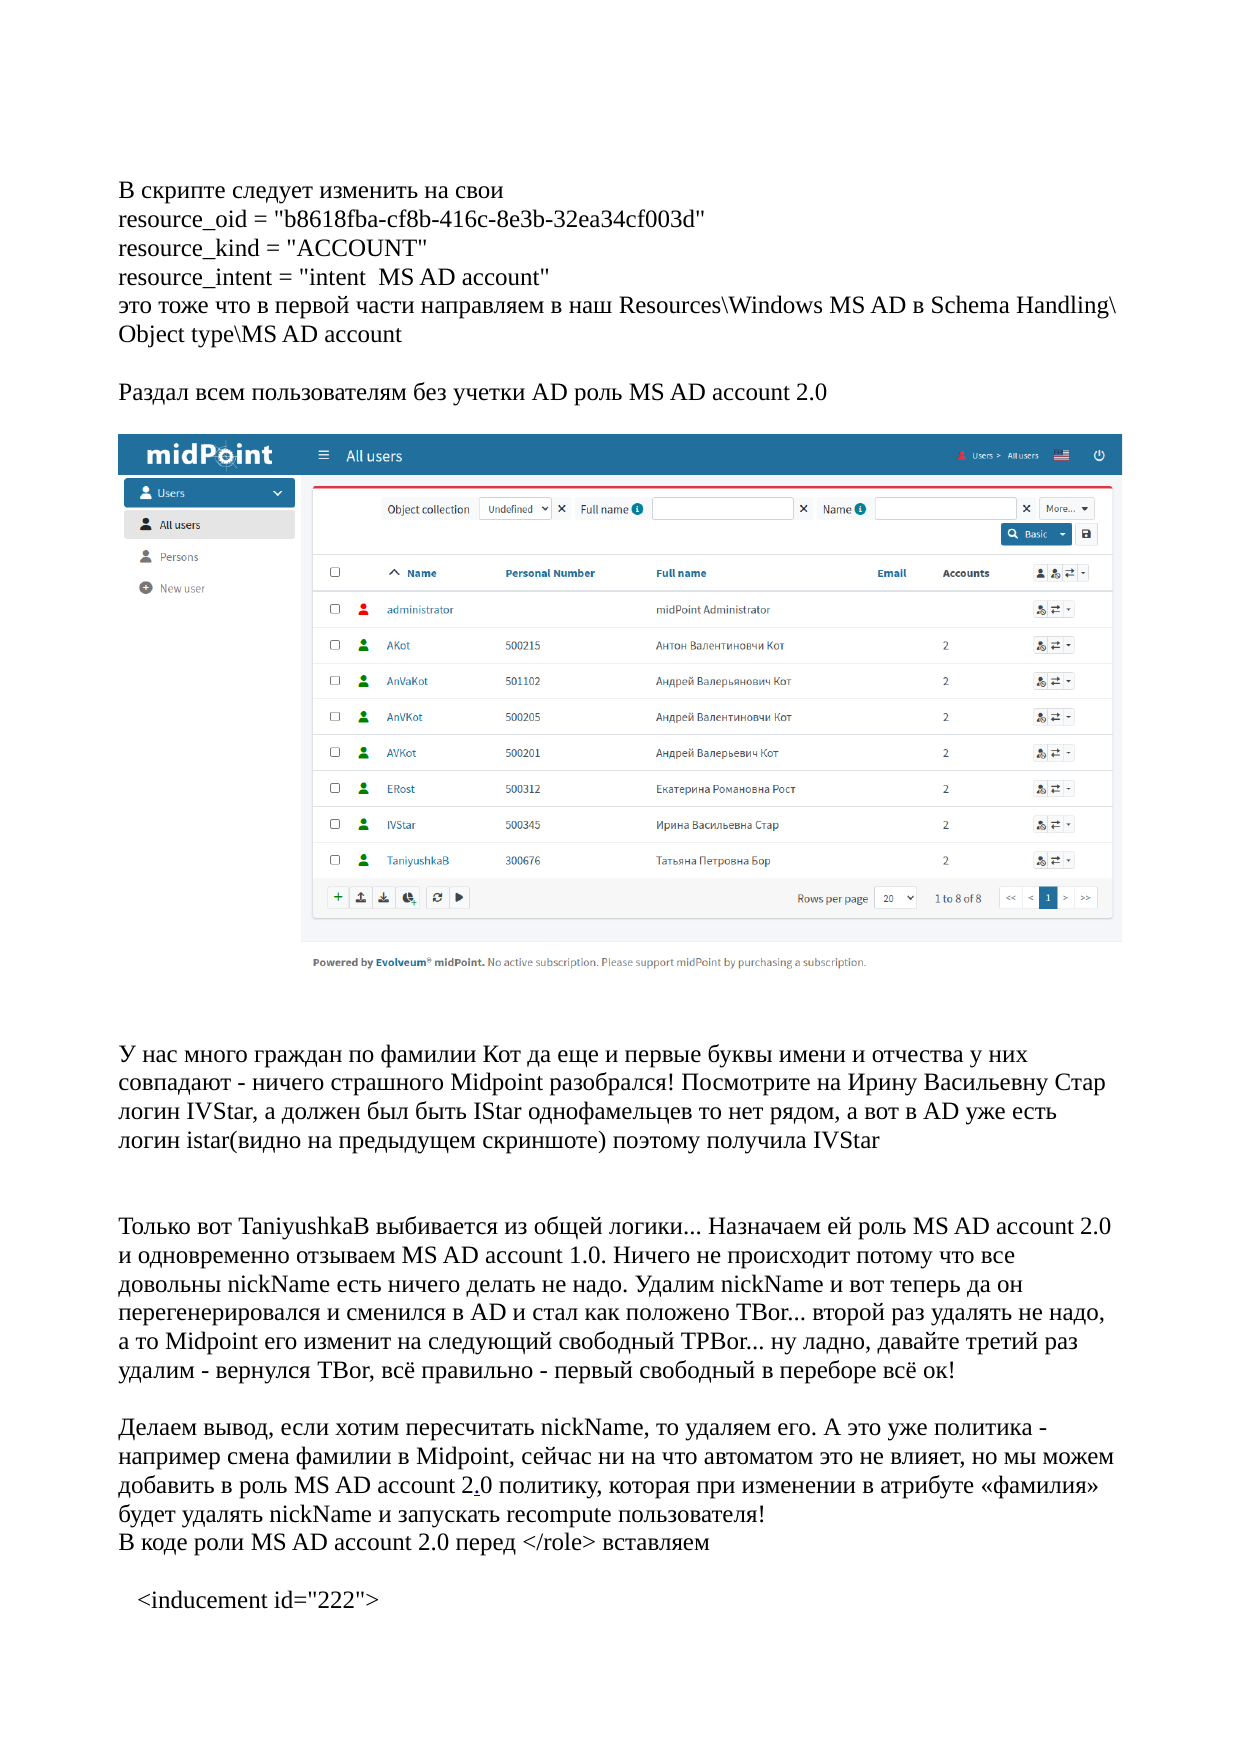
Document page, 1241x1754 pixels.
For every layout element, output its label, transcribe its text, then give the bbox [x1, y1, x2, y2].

text В коде роли MS AD account 2.0 перед </role> вставляем [118, 1527, 1122, 1556]
text resource_oid = "b8618fba-cf8b-416c-8e3b-32ea34cf003d" [118, 204, 1122, 233]
text <inducement id="222"> [118, 1585, 1122, 1614]
text resource_intent = "intent MS AD account" [118, 262, 1122, 291]
text resource_kind = "ACCOUNT" [118, 233, 1122, 262]
text Только вот TaniyushkaB выбивается из общей логики... Назначаем ей роль MS AD account 2.0 и одновременно отзываем MS AD account 1.0. Ничего не происходит потому что все довольны nickName есть ничего делать не надо. Удалим nickName и вот теперь да он перегенерировался и сменился в AD и стал как положено TBor... второй раз удалять не надо, а то Midpoint его изменит на следующий свободный TPBor... ну ладно, давайте третий раз удалим - вернулся TBor, всё правильно - первый свободный в переборе всё ок! [118, 1211, 1122, 1384]
text В скрипте следует изменить на свои [118, 176, 1122, 204]
text Раздал всем пользователям без учетки AD роль MS AD account 2.0 [118, 377, 1122, 406]
text это тоже что в первой части направляем в наш Resources\Windows MS AD в Schema Handling\Object type\MS AD account [118, 291, 1122, 348]
text У нас много граждан по фамилии Кот да еще и первые буквы имени и отчества у них совпадают - ничего страшного Midpoint разобрался! Посмотрите на Ирину Васильевну Стар логин IVStar, а должен был быть IStar однофамельцев то нет рядом, а вот в AD уже есть логин istar(видно на предыдущем скриншоте) поэтому получила IVStar [118, 1039, 1122, 1154]
text Делаем вывод, если хотим пересчитать nickName, то удаляем его. А это уже политика - например смена фамилии в Midpoint, сейчас ни на что автоматом это не влияет, но мы можем добавить в роль MS AD account 2.0 политику, которая при изменении в атрибуте «фамилия» будет удалять nickName и запускать recompute пользователя! [118, 1412, 1122, 1527]
picture [118, 434, 1123, 982]
